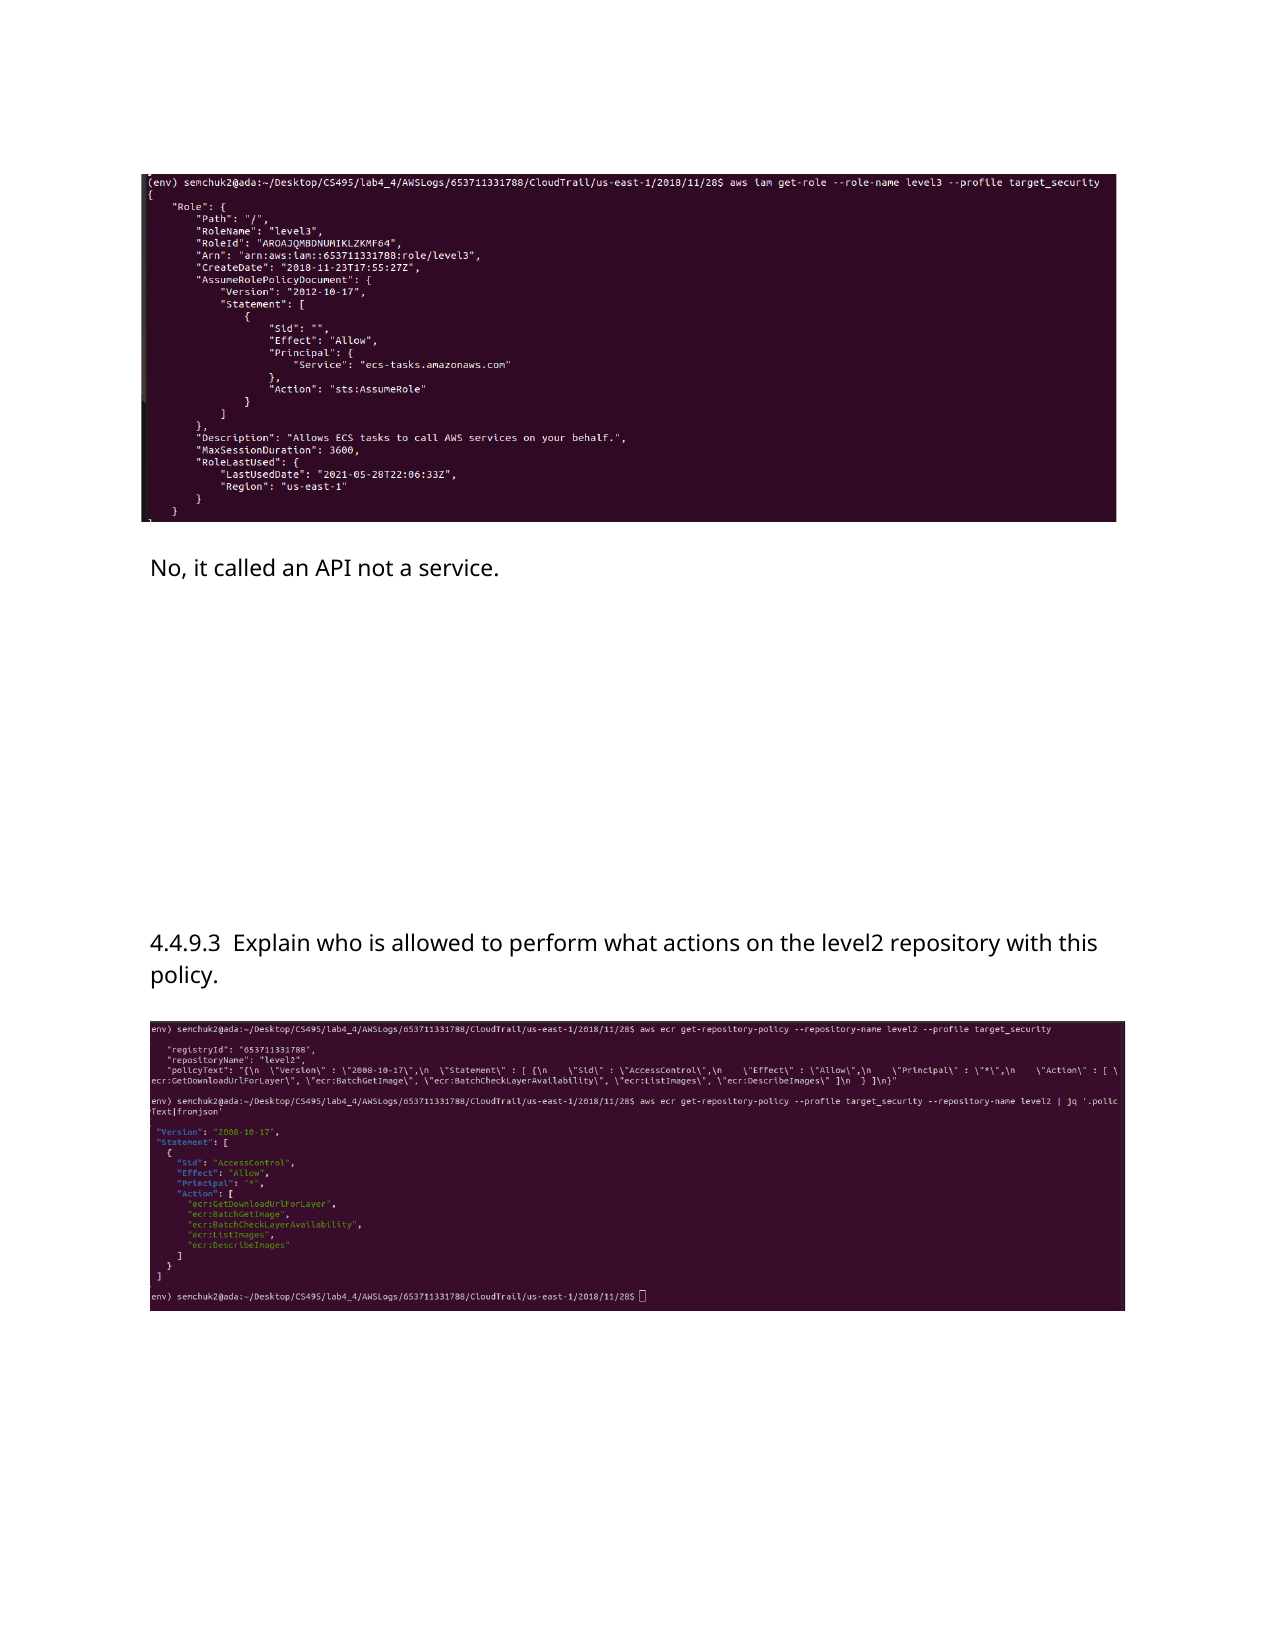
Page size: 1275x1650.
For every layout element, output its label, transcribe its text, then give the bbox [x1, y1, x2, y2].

picture [141, 174, 1117, 522]
text No, it called an API not a service. [150, 552, 1125, 584]
picture [150, 1021, 1125, 1311]
text 4.4.9.3 Explain who is allowed to perform what actions on the level2 repository with this policy. [150, 927, 1125, 990]
